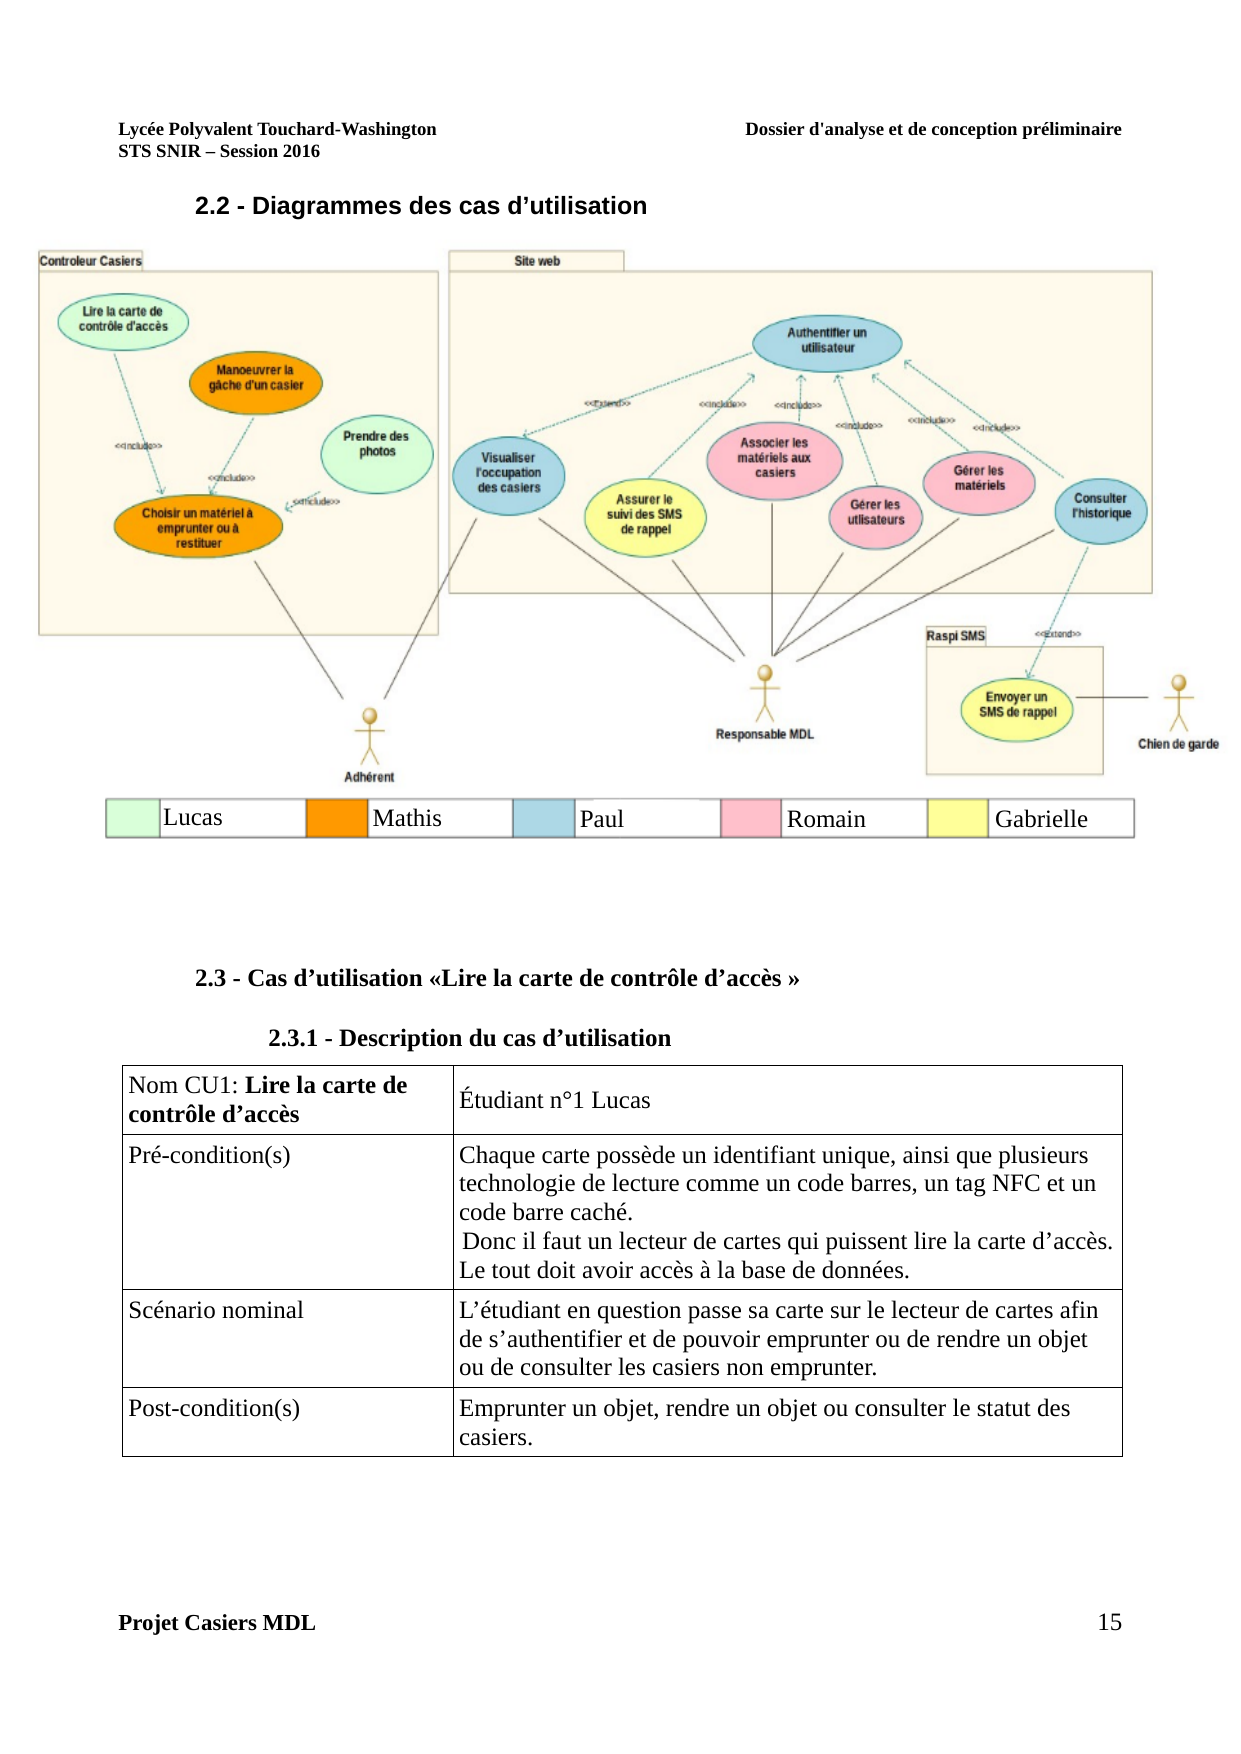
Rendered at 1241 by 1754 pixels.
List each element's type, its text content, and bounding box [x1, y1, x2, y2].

table_cell Pré-condition(s) [123, 1135, 453, 1289]
table_cell Emprunter un objet, rendre un objet ou consulter le statut des casiers. [454, 1388, 1122, 1456]
table_cell Chaque carte possède un identifiant unique, ainsi que plusieurs technologie de lecture comme un code barres, un tag NFC et un code barre caché. Donc il faut un lecteur de cartes qui puissent lire la carte d’accès. Le tout doit avoir accès à la base de données. [454, 1135, 1122, 1289]
subtitle 2.2 - Diagrammes des cas d’utilisation [195, 191, 1122, 219]
table_cell Post-condition(s) [123, 1388, 453, 1456]
table_header Étudiant n°1 Lucas [454, 1066, 1122, 1134]
subtitle 2.3.1 - Description du cas d’utilisation [118, 1019, 1122, 1052]
table_header Nom CU1: Lire la carte de contrôle d’accès [123, 1066, 453, 1134]
picture [32, 237, 1229, 843]
table_cell Scénario nominal [123, 1290, 453, 1387]
table_cell L’étudiant en question passe sa carte sur le lecteur de cartes afin de s’authentifier et de pouvoir emprunter ou de rendre un objet ou de consulter les casiers non emprunter. [454, 1290, 1122, 1387]
subtitle 2.3 - Cas d’utilisation «Lire la carte de contrôle d’accès » [195, 963, 1122, 992]
